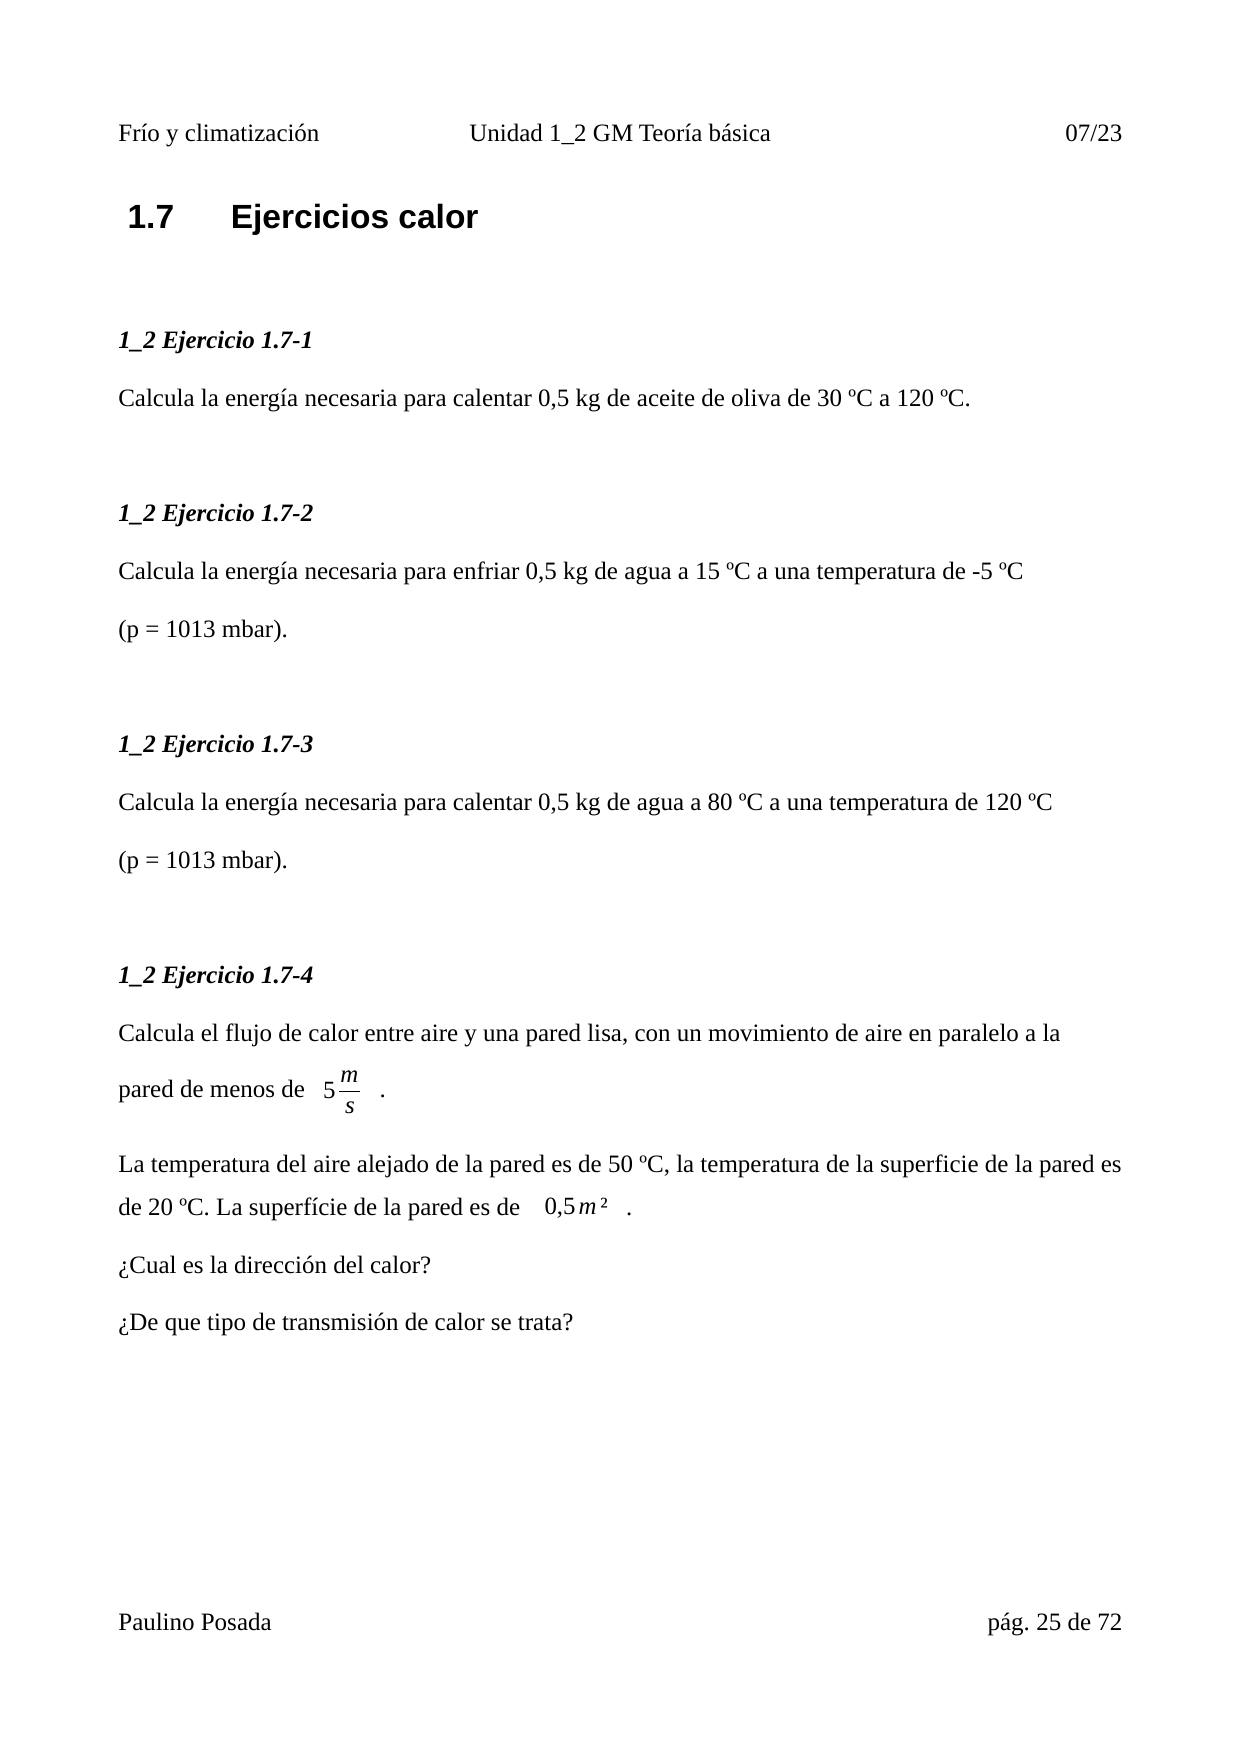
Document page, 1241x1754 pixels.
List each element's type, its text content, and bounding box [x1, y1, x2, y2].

text (p = 1013 mbar). [118, 845, 1122, 873]
text (p = 1013 mbar). [118, 614, 1122, 643]
text Calcula el flujo de calor entre aire y una pared lisa, con un movimiento de aire en paralelo a la pared de menos de. [118, 1018, 1122, 1120]
text Calcula la energía necesaria para calentar 0,5 kg de agua a 80 ºC a una temperatura de 120 ºC [118, 787, 1122, 816]
text ¿De que tipo de transmisión de calor se trata? [118, 1307, 1122, 1336]
text La temperatura del aire alejado de la pared es de 50 ºC, la temperatura de la superficie de la pared es de 20 ºC. La superfície de la pared es de . [118, 1149, 1122, 1221]
text 1_2 Ejercicio 1.7-2 [118, 498, 1122, 527]
text Calcula la energía necesaria para enfriar 0,5 kg de agua a 15 ºC a una temperatura de -5 ºC [118, 556, 1122, 585]
text 1_2 Ejercicio 1.7-3 [118, 729, 1122, 758]
text 1_2 Ejercicio 1.7-4 [118, 960, 1122, 989]
text Calcula la energía necesaria para calentar 0,5 kg de aceite de oliva de 30 ºC a 120 ºC. [118, 383, 1122, 412]
subtitle Ejercicios calor [118, 197, 1122, 236]
text 1_2 Ejercicio 1.7-1 [118, 325, 1122, 354]
text ¿Cual es la dirección del calor? [118, 1250, 1122, 1278]
